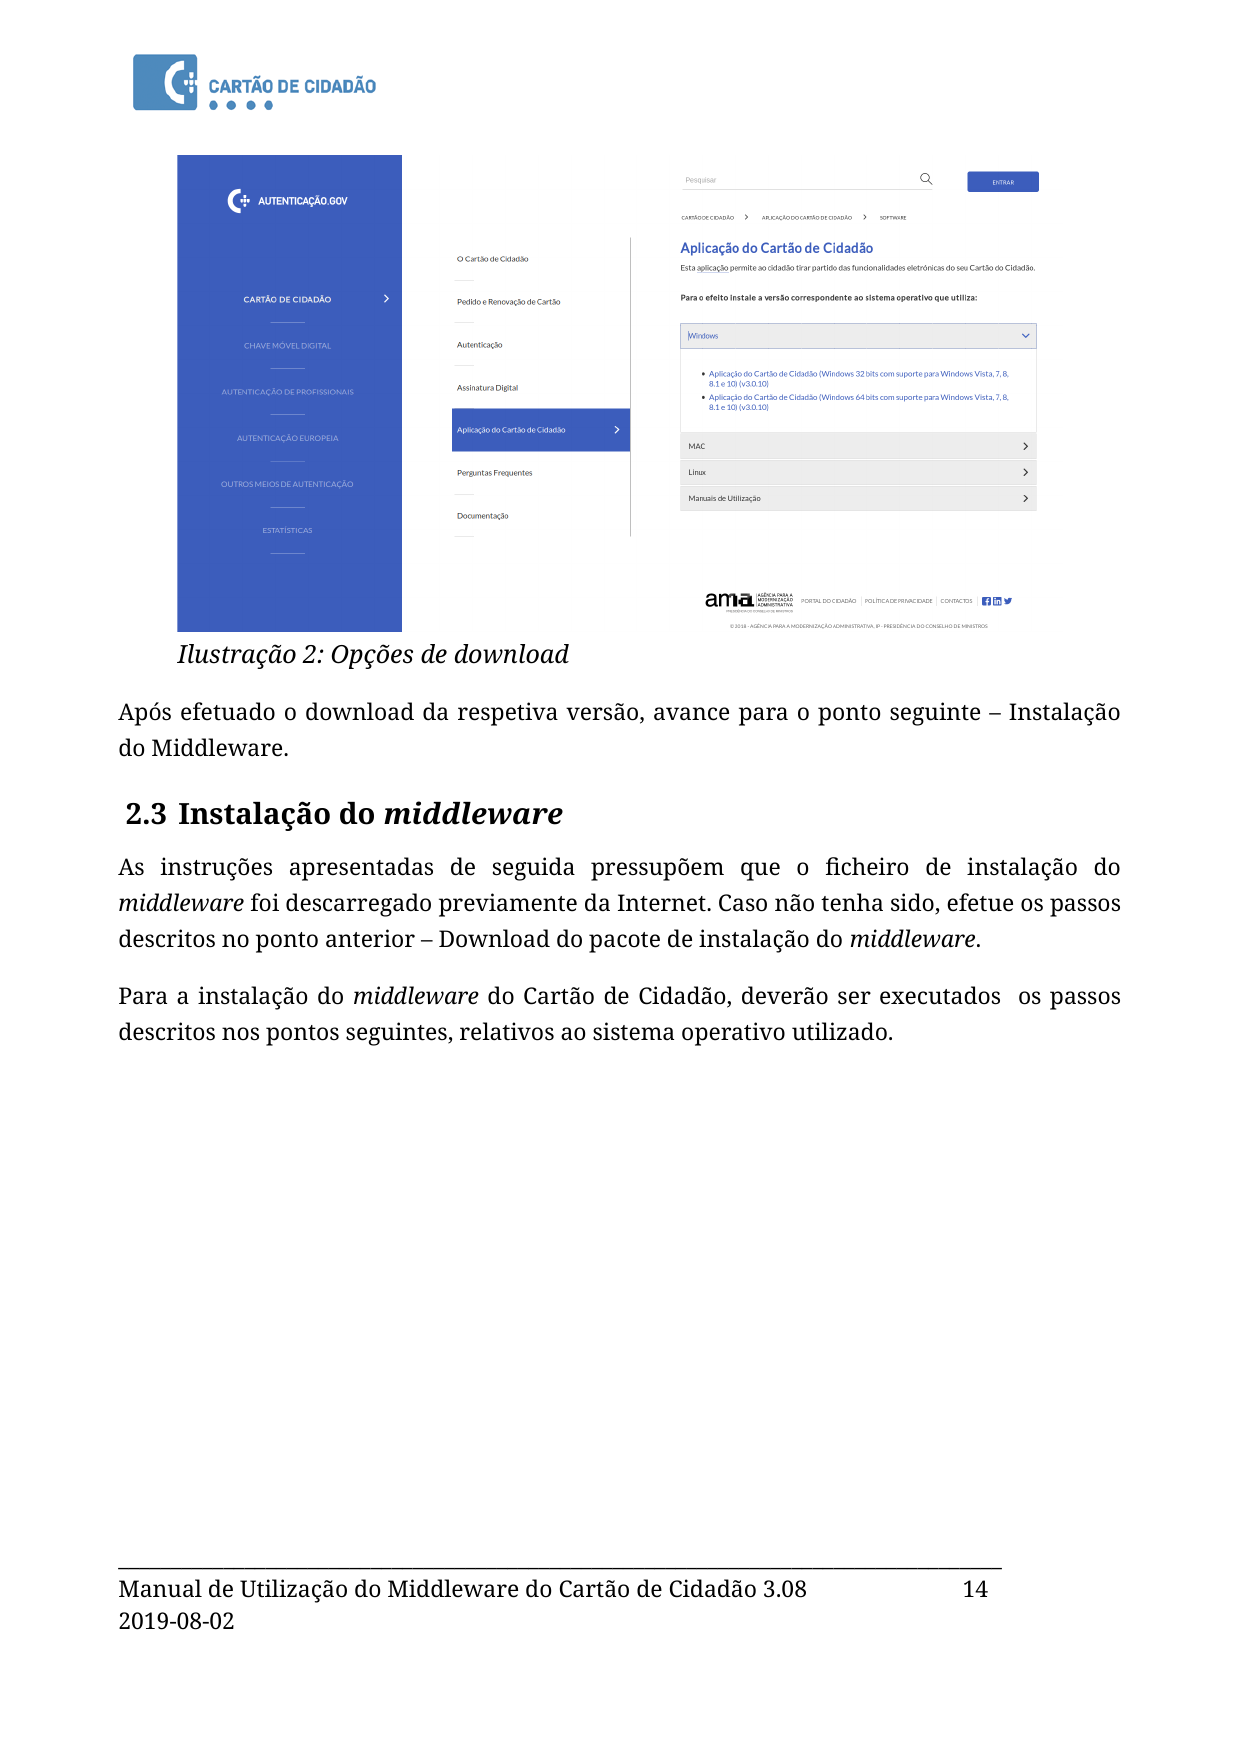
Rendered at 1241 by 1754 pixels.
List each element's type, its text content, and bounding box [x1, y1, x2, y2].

text Para a instalação do middleware do Cartão de Cidadão, deverão ser executados os passos descritos nos pontos seguintes, relativos ao sistema operativo utilizado. [118, 980, 1122, 1047]
subtitle Instalação do middleware [118, 793, 1122, 833]
picture [130, 47, 423, 118]
text Após efetuado o download da respetiva versão, avance para o ponto seguinte – Instalação do Middleware. [118, 155, 1122, 763]
picture [177, 155, 1063, 632]
text As instruções apresentadas de seguida pressupõem que o ficheiro de instalação do middleware foi descarregado previamente da Internet. Caso não tenha sido, efetue os passos descritos no ponto anterior – Download do pacote de instalação do middleware. [118, 851, 1122, 954]
text Ilustração 2: Opções de download [177, 632, 1063, 671]
